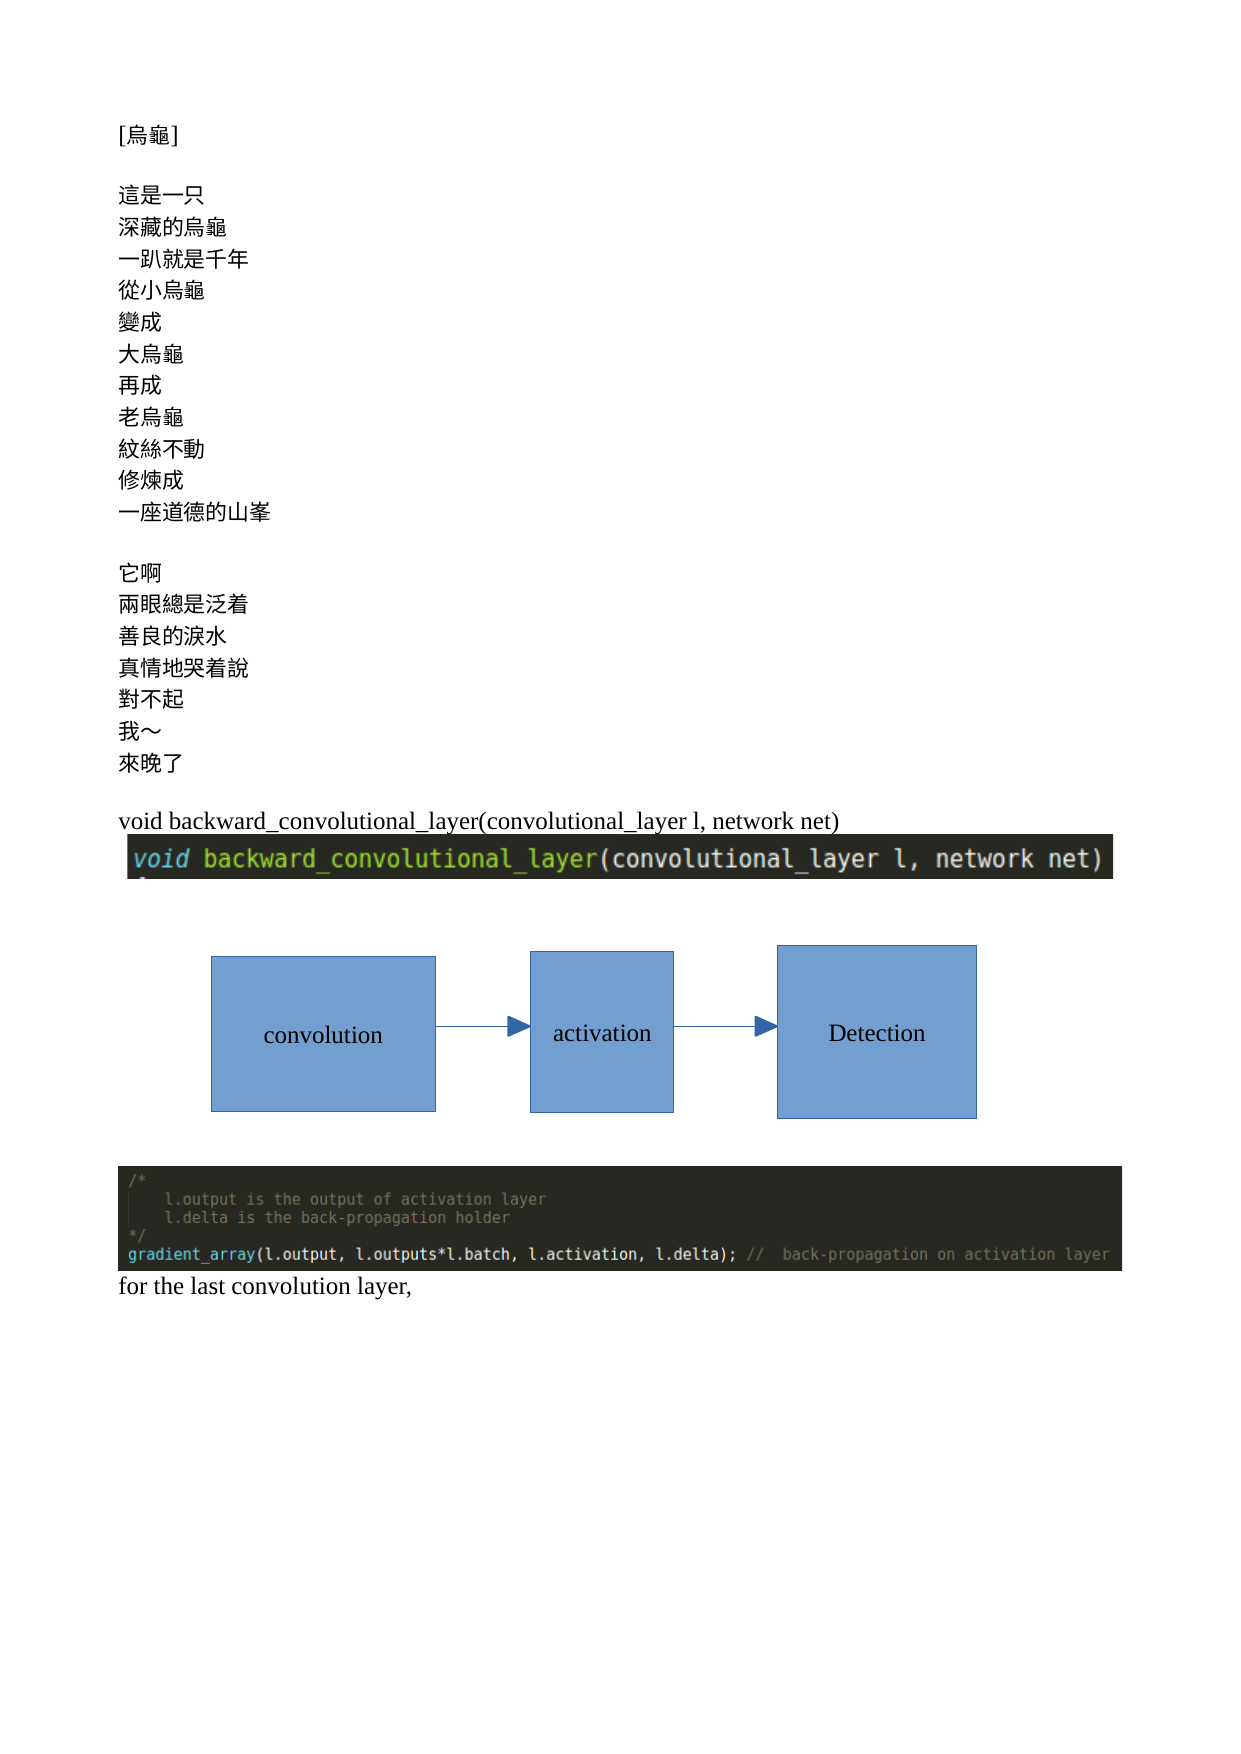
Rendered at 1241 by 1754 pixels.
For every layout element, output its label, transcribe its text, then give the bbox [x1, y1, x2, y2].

picture [118, 1166, 1123, 1271]
text 真情地哭着說 [118, 651, 1122, 682]
text 善良的淚水 [118, 619, 1122, 651]
text 變成 [118, 305, 1122, 337]
text 一趴就是千年 [118, 242, 1122, 273]
text [烏龜] [118, 118, 1122, 150]
text 我～ [118, 714, 1122, 746]
text 這是一只 [118, 178, 1122, 210]
text 大烏龜 [118, 337, 1122, 368]
text 它啊 [118, 556, 1122, 587]
picture [127, 834, 1114, 879]
text for the last convolution layer, [118, 1271, 1122, 1300]
text 兩眼總是泛着 [118, 587, 1122, 619]
text 對不起 [118, 682, 1122, 714]
text 來晚了 [118, 746, 1122, 777]
text 老烏龜 [118, 400, 1122, 432]
text 修煉成 [118, 463, 1122, 495]
text void backward_convolutional_layer(convolutional_layer l, network net) [118, 806, 1122, 835]
text 再成 [118, 368, 1122, 400]
text 紋絲不動 [118, 432, 1122, 463]
text 深藏的烏龜 [118, 210, 1122, 242]
text 一座道德的山峯 [118, 495, 1122, 527]
text 從小烏龜 [118, 273, 1122, 305]
